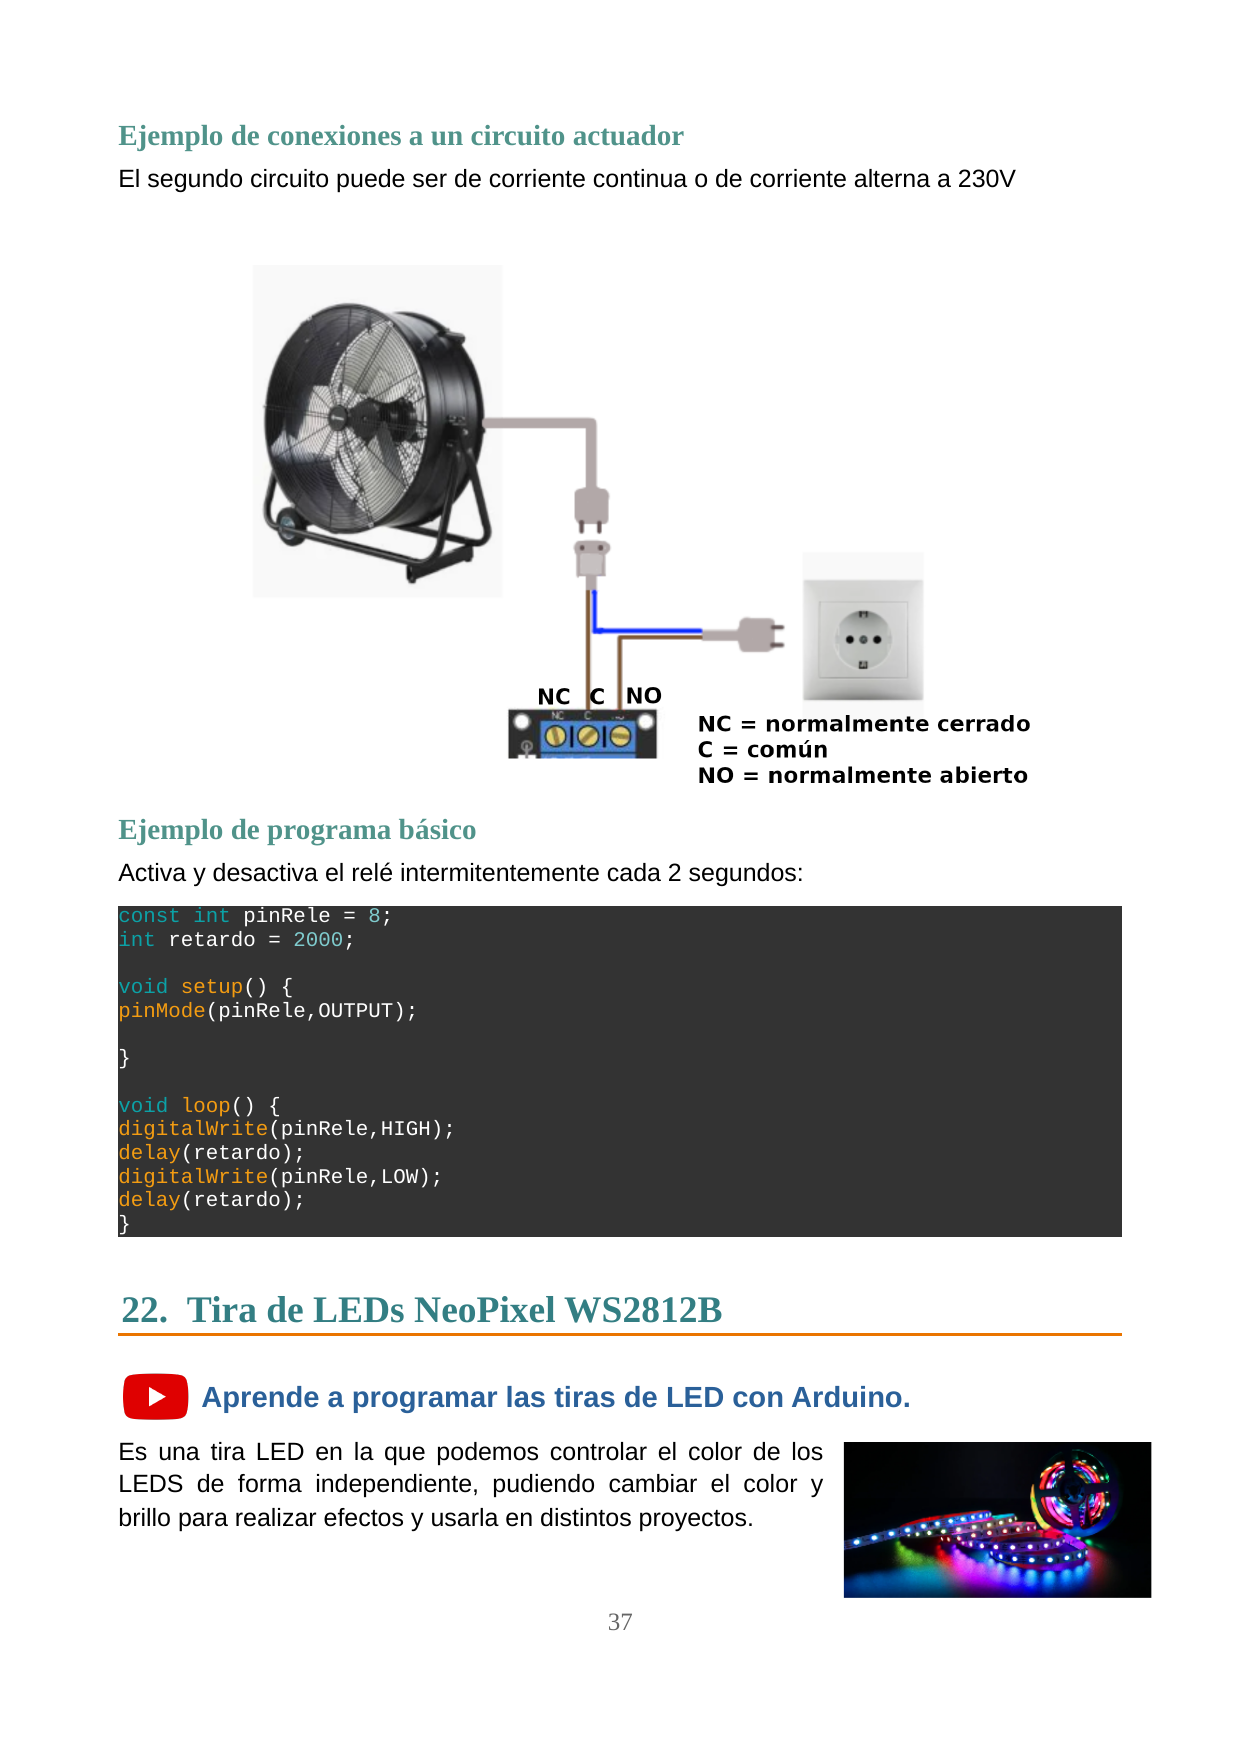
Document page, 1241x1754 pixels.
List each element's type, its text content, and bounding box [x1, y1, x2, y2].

picture [843, 1442, 1152, 1599]
text digitalWrite(pinRele,HIGH); [118, 1118, 1122, 1142]
text int retardo = 2000; [118, 929, 1122, 953]
text } [118, 1213, 1122, 1237]
subtitle Tira de LEDs NeoPixel WS2812B [118, 1284, 1122, 1333]
text void setup() { [118, 976, 1122, 1000]
text Es una tira LED en la que podemos controlar el color de los LEDS de forma independiente, pudiendo cambiar el color y brillo para realizar efectos y usarla en distintos proyectos. [118, 1436, 1122, 1531]
subtitle Ejemplo de conexiones a un circuito actuador [118, 118, 1122, 152]
text Aprende a programar las tiras de LED con Arduino. [118, 1372, 1122, 1415]
text Activa y desactiva el relé intermitentemente cada 2 segundos: [118, 858, 1122, 887]
text } [118, 1047, 1122, 1071]
text El segundo circuito puede ser de corriente continua o de corriente alterna a 230V [118, 164, 1122, 193]
text pinMode(pinRele,OUTPUT); [118, 1000, 1122, 1024]
text void loop() { [118, 1095, 1122, 1118]
text delay(retardo); [118, 1189, 1122, 1213]
subtitle Ejemplo de programa básico [118, 233, 1122, 845]
text delay(retardo); [118, 1142, 1122, 1166]
picture [107, 207, 1075, 812]
text digitalWrite(pinRele,LOW); [118, 1166, 1122, 1189]
text const int pinRele = 8; [118, 906, 1122, 929]
